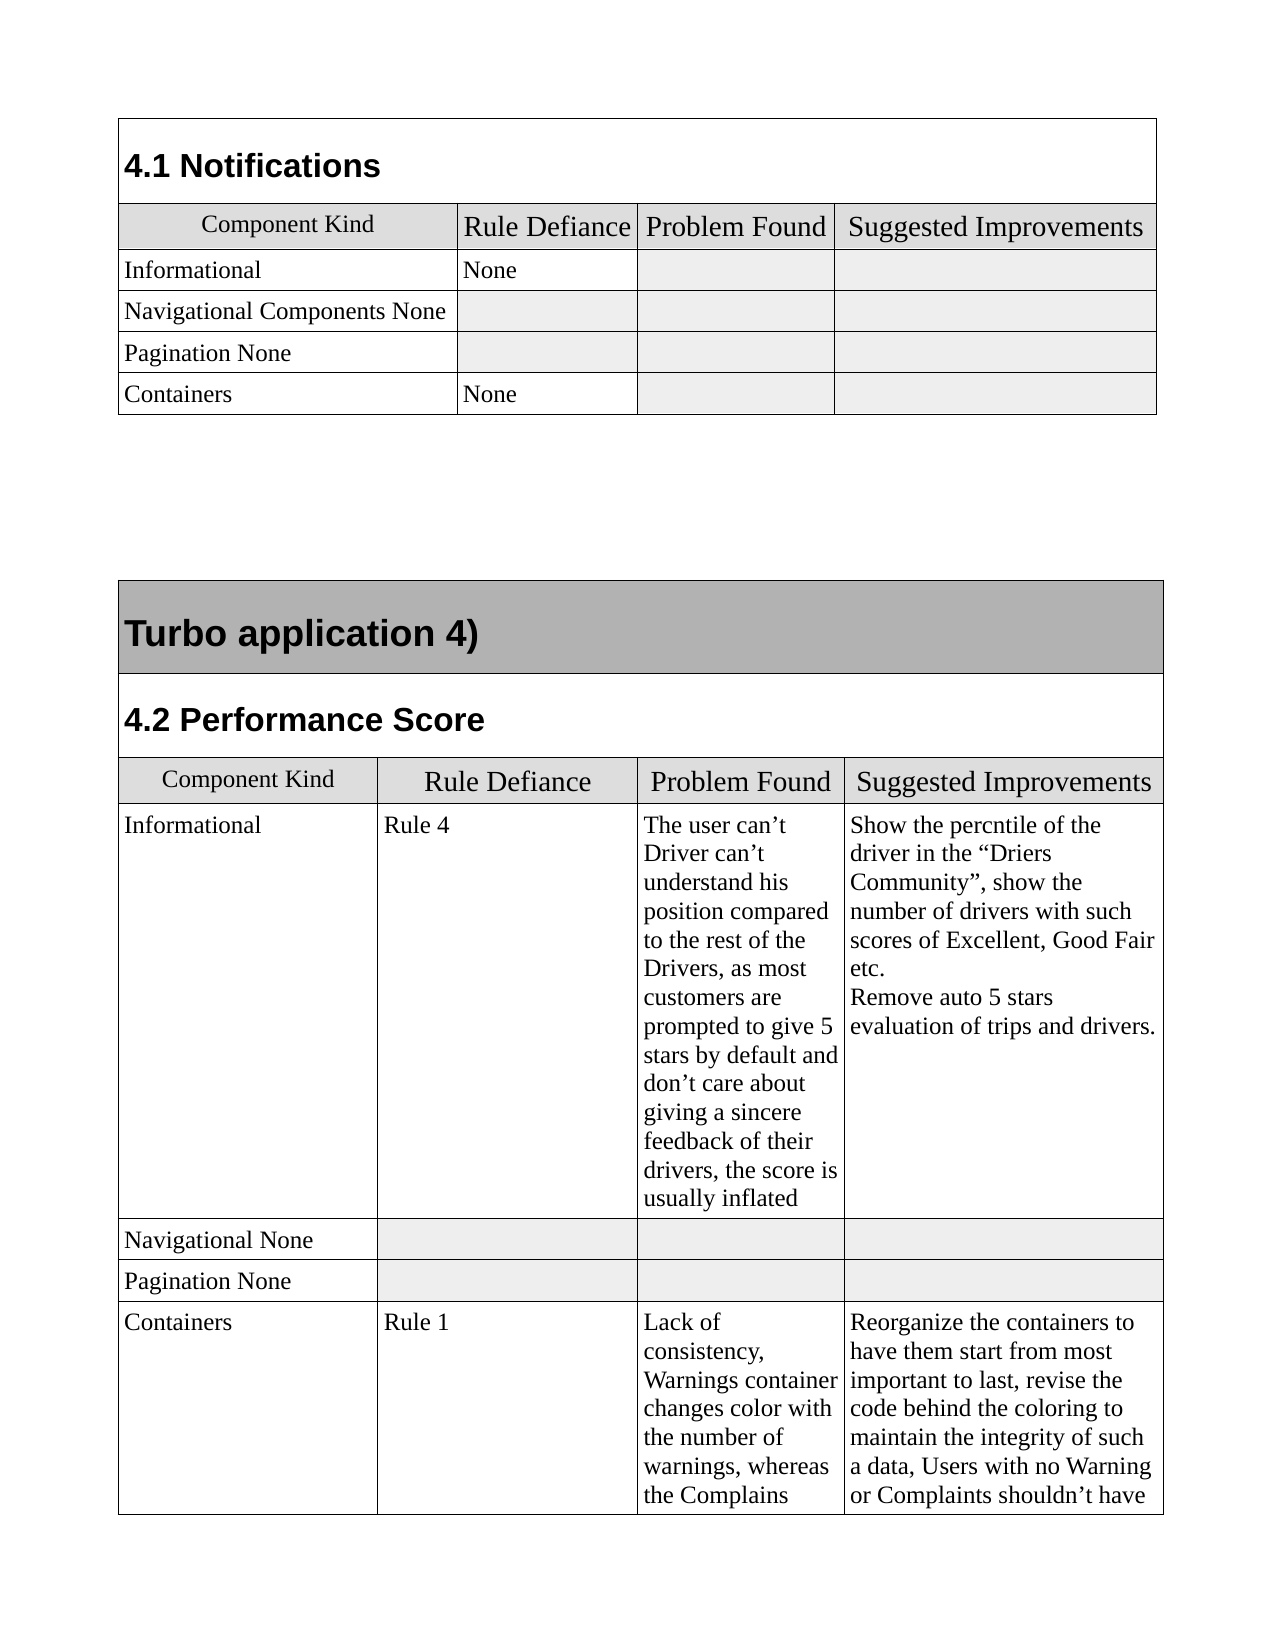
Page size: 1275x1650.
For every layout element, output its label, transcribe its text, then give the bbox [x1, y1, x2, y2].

table_cell Pagination None [119, 332, 457, 372]
table_cell [835, 373, 1156, 413]
table_cell None [458, 250, 637, 290]
table_cell [378, 1260, 637, 1301]
table_cell [835, 250, 1156, 290]
table_cell Rule 4 [378, 804, 637, 1218]
table_cell Component Kind [119, 204, 457, 248]
table_cell Navigational None [119, 1219, 377, 1259]
table_cell Pagination None [119, 1260, 377, 1301]
table_cell [845, 1219, 1163, 1259]
table_cell Rule 1 [378, 1302, 637, 1514]
table_cell 4.2 Performance Score [119, 674, 1163, 757]
table_cell [845, 1260, 1163, 1301]
table_cell 4.1 Notifications [119, 119, 1156, 202]
table_cell Show the percntile of the driver in the “Driers Community”, show the number of drivers with such scores of Excellent, Good Fair etc. Remove auto 5 stars evaluation of trips and drivers. [845, 804, 1163, 1218]
table_cell Problem Found [638, 204, 834, 248]
table_cell [835, 332, 1156, 372]
table_cell [638, 332, 834, 372]
table_cell Navigational Components None [119, 291, 457, 331]
table_cell [638, 1219, 844, 1259]
table_cell The user can’t Driver can’t understand his position compared to the rest of the Drivers, as most customers are prompted to give 5 stars by default and don’t care about giving a sincere feedback of their drivers, the score is usually inflated [638, 804, 844, 1218]
table_cell [638, 250, 834, 290]
table_cell [638, 373, 834, 413]
table_cell Problem Found [638, 758, 844, 803]
table_cell Rule Defiance [458, 204, 637, 248]
table_cell [835, 291, 1156, 331]
table_header Turbo application 4) [119, 581, 1163, 673]
table_cell [638, 291, 834, 331]
table_cell [378, 1219, 637, 1259]
table_cell Containers [119, 373, 457, 413]
table_cell [458, 291, 637, 331]
table_cell None [458, 373, 637, 413]
table_cell [638, 1260, 844, 1301]
table_cell Containers [119, 1302, 377, 1514]
table_cell [458, 332, 637, 372]
table_cell Rule Defiance [378, 758, 637, 803]
table_cell Informational [119, 250, 457, 290]
table_cell Suggested Improvements [845, 758, 1163, 803]
table_cell Reorganize the containers to have them start from most important to last, revise the code behind the coloring to maintain the integrity of such a data, Users with no Warning or Complaints shouldn’t have [845, 1302, 1163, 1514]
table_cell Suggested Improvements [835, 204, 1156, 248]
table_cell Component Kind [119, 758, 377, 803]
table_cell Informational [119, 804, 377, 1218]
table_cell Lack of consistency, Warnings container changes color with the number of warnings, whereas the Complains [638, 1302, 844, 1514]
